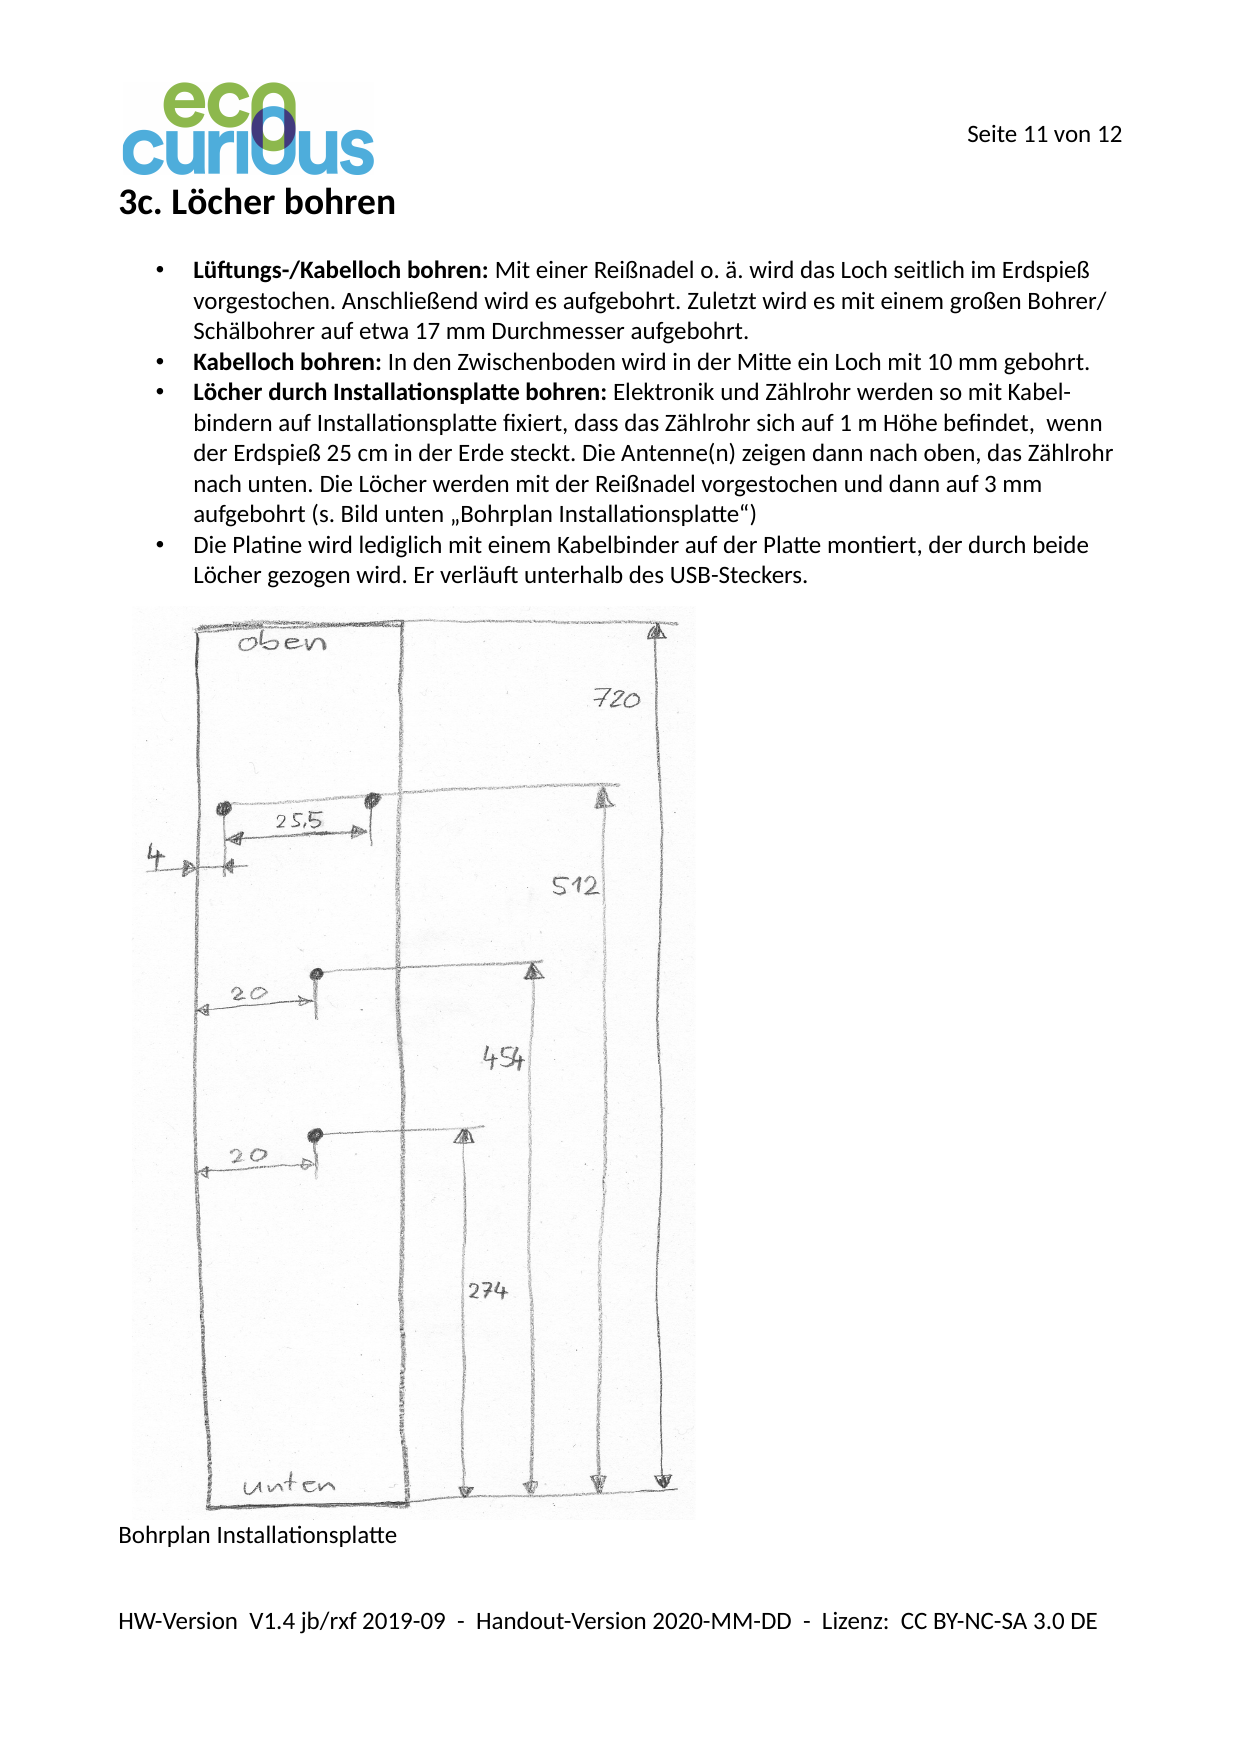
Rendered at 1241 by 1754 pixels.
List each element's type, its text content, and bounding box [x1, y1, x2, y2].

list Lüftungs-/Kabelloch bohren: Mit einer Reißnadel o. ä. wird das Loch seitlich im Erdspieß vorgestochen. Anschließend wird es aufgebohrt. Zuletzt wird es mit einem großen Bohrer/ Schälbohrer auf etwa 17 mm Durchmesser aufgebohrt. [156, 254, 1122, 346]
text Bohrplan Installationsplatte [118, 590, 1122, 1550]
list Kabelloch bohren: In den Zwischenboden wird in der Mitte ein Loch mit 10 mm gebohrt. [156, 346, 1122, 377]
text 3c. Löcher bohren [118, 178, 1122, 224]
list Die Platine wird lediglich mit einem Kabelbinder auf der Platte montiert, der durch beide Löcher gezogen wird. Er verläuft unterhalb des USB-Steckers. [156, 529, 1122, 590]
picture [122, 82, 374, 175]
list Löcher durch Installationsplatte bohren: Elektronik und Zählrohr werden so mit Kabel-bindern auf Installationsplatte fixiert, dass das Zählrohr sich auf 1 m Höhe befindet, wenn der Erdspieß 25 cm in der Erde steckt. Die Antenne(n) zeigen dann nach oben, das Zählrohr nach unten. Die Löcher werden mit der Reißnadel vorgestochen und dann auf 3 mm aufgebohrt (s. Bild unten „Bohrplan Installationsplatte“) [156, 377, 1122, 529]
picture [131, 606, 696, 1520]
